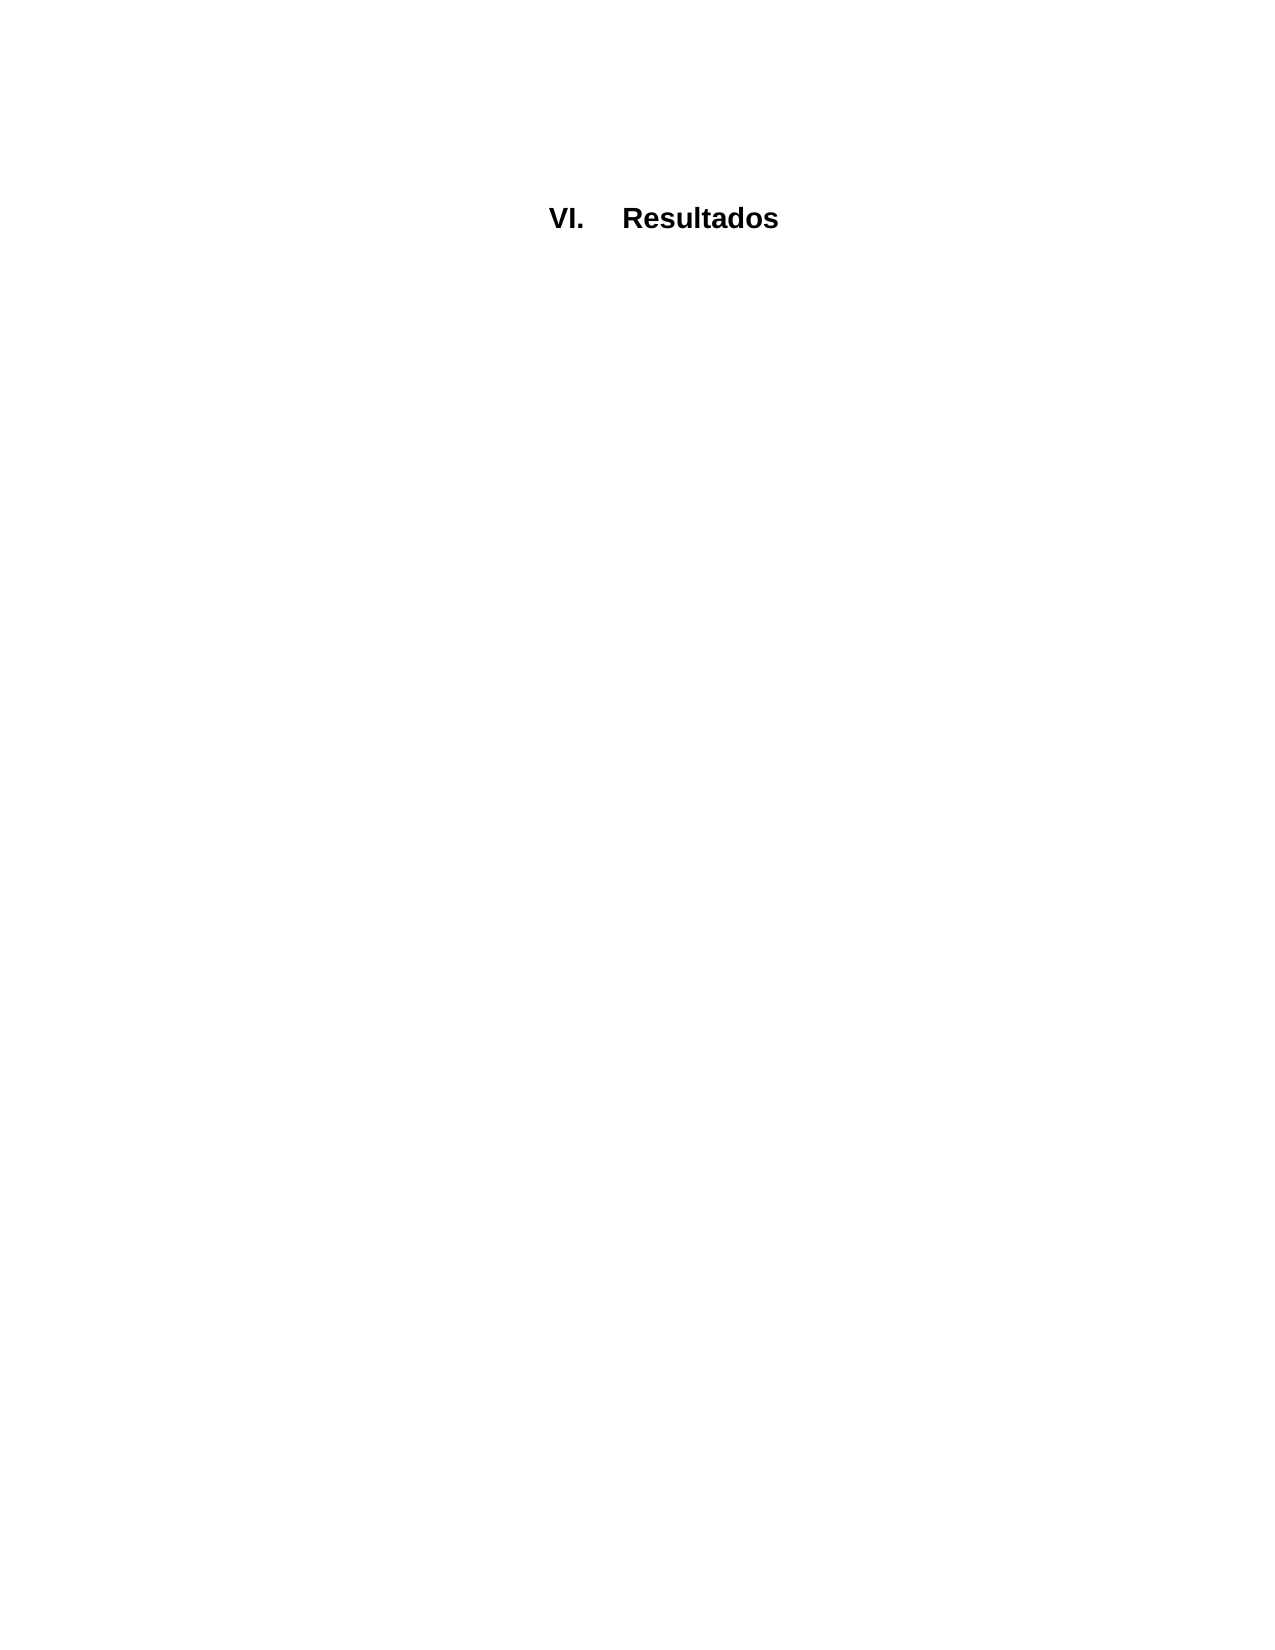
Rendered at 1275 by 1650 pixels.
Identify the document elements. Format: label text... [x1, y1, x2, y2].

subtitle Resultados [236, 202, 1127, 235]
